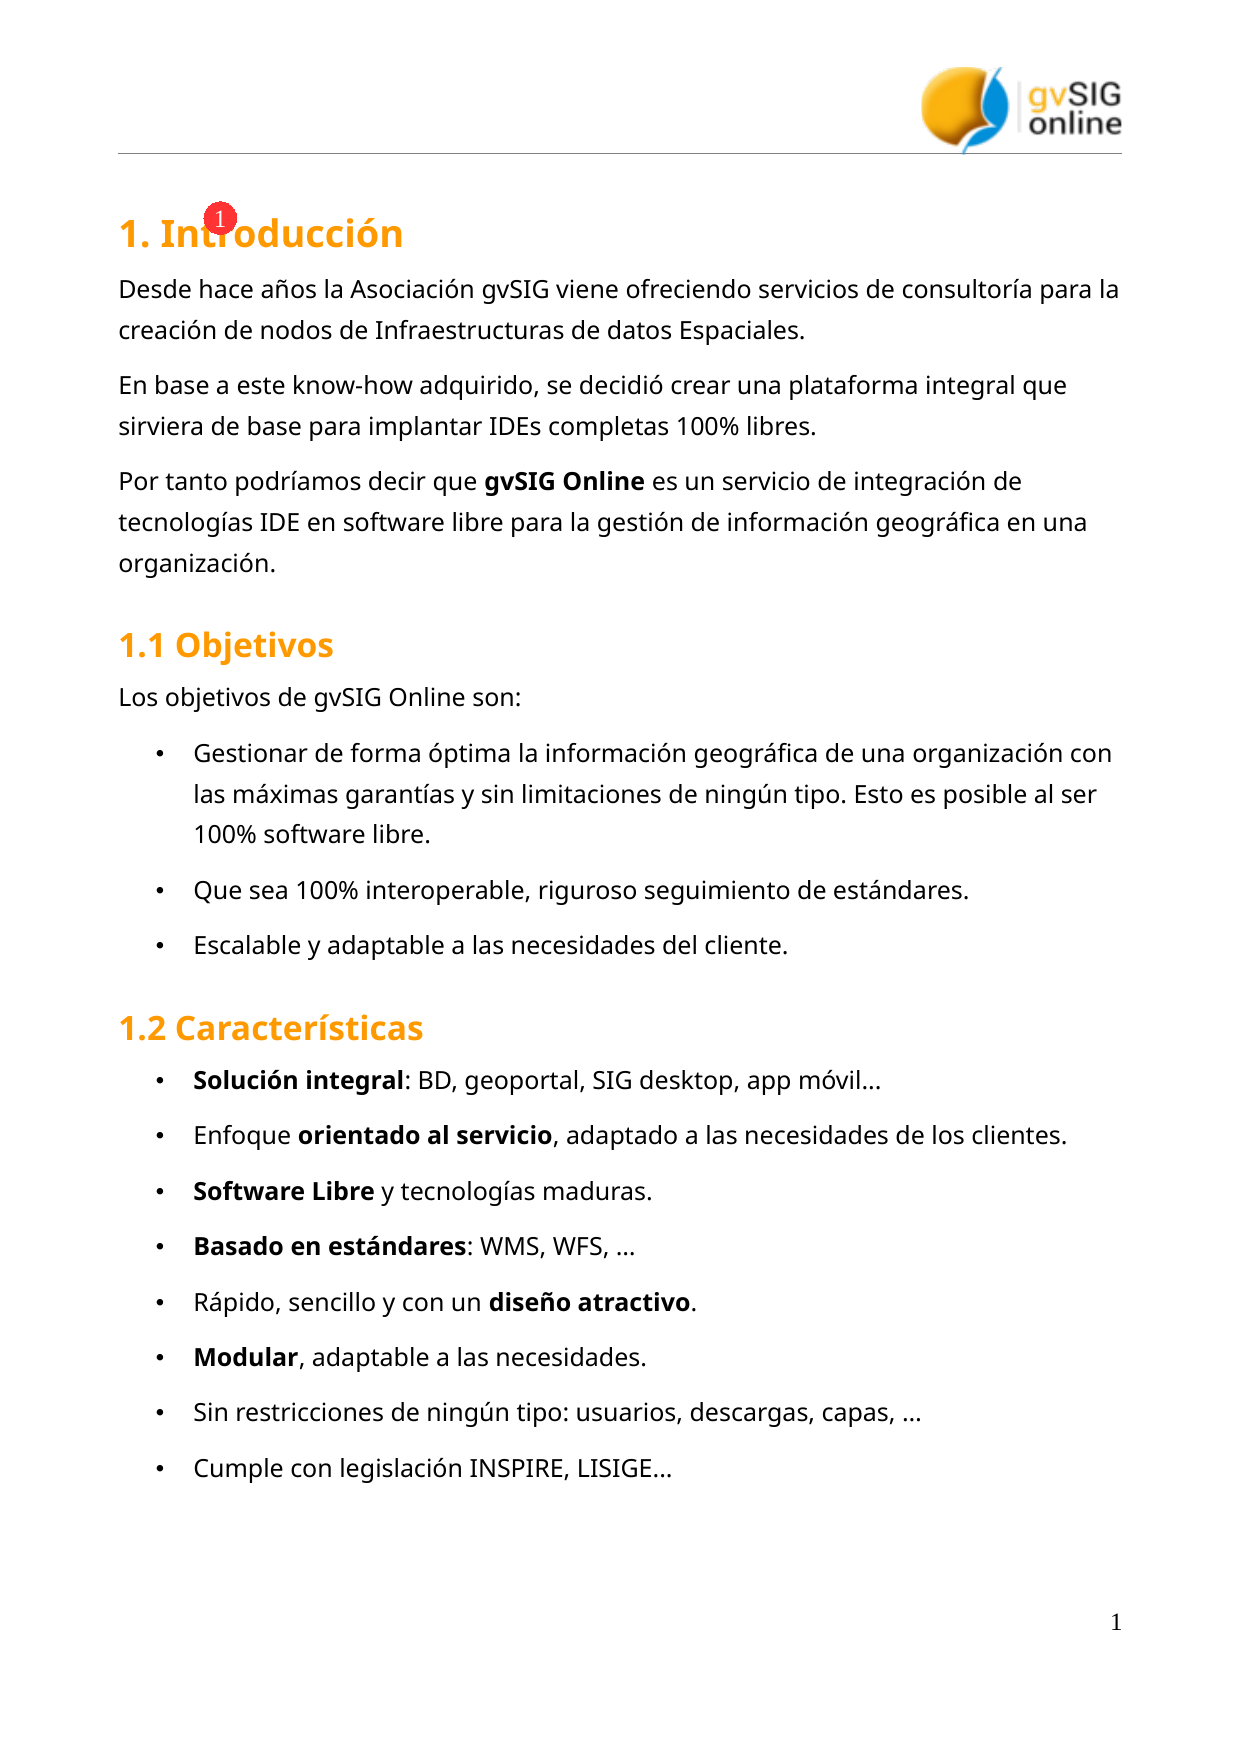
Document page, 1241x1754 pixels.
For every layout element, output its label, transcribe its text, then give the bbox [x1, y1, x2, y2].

list Rápido, sencillo y con un diseño atractivo. [156, 1284, 1122, 1318]
text Desde hace años la Asociación gvSIG viene ofreciendo servicios de consultoría para la creación de nodos de Infraestructuras de datos Espaciales. [118, 271, 1122, 346]
list Sin restricciones de ningún tipo: usuarios, descargas, capas, … [156, 1395, 1122, 1429]
list Gestionar de forma óptima la información geográfica de una organización con las máximas garantías y sin limitaciones de ningún tipo. Esto es posible al ser 100% software libre. [156, 736, 1122, 851]
subtitle 1.1 Objetivos [118, 622, 1122, 668]
text Por tanto podríamos decir que gvSIG Online es un servicio de integración de tecnologías IDE en software libre para la gestión de información geográfica en una organización. [118, 464, 1122, 580]
list Cumple con legislación INSPIRE, LISIGE... [156, 1450, 1122, 1484]
list Solución integral: BD, geoportal, SIG desktop, app móvil... [156, 1062, 1122, 1097]
text En base a este know-how adquirido, se decidió crear una plataforma integral que sirviera de base para implantar IDEs completas 100% libres. [118, 368, 1122, 443]
subtitle 1.2 Características [118, 1004, 1122, 1050]
subtitle 1. Introducción [118, 207, 1122, 259]
picture [921, 67, 1122, 155]
list Que sea 100% interoperable, riguroso seguimiento de estándares. [156, 873, 1122, 907]
text Los objetivos de gvSIG Online son: [118, 680, 1122, 714]
list Software Libre y tecnologías maduras. [156, 1173, 1122, 1207]
list Modular, adaptable a las necesidades. [156, 1339, 1122, 1374]
list Enfoque orientado al servicio, adaptado a las necesidades de los clientes. [156, 1118, 1122, 1152]
list Basado en estándares: WMS, WFS, … [156, 1229, 1122, 1263]
list Escalable y adaptable a las necesidades del cliente. [156, 928, 1122, 962]
